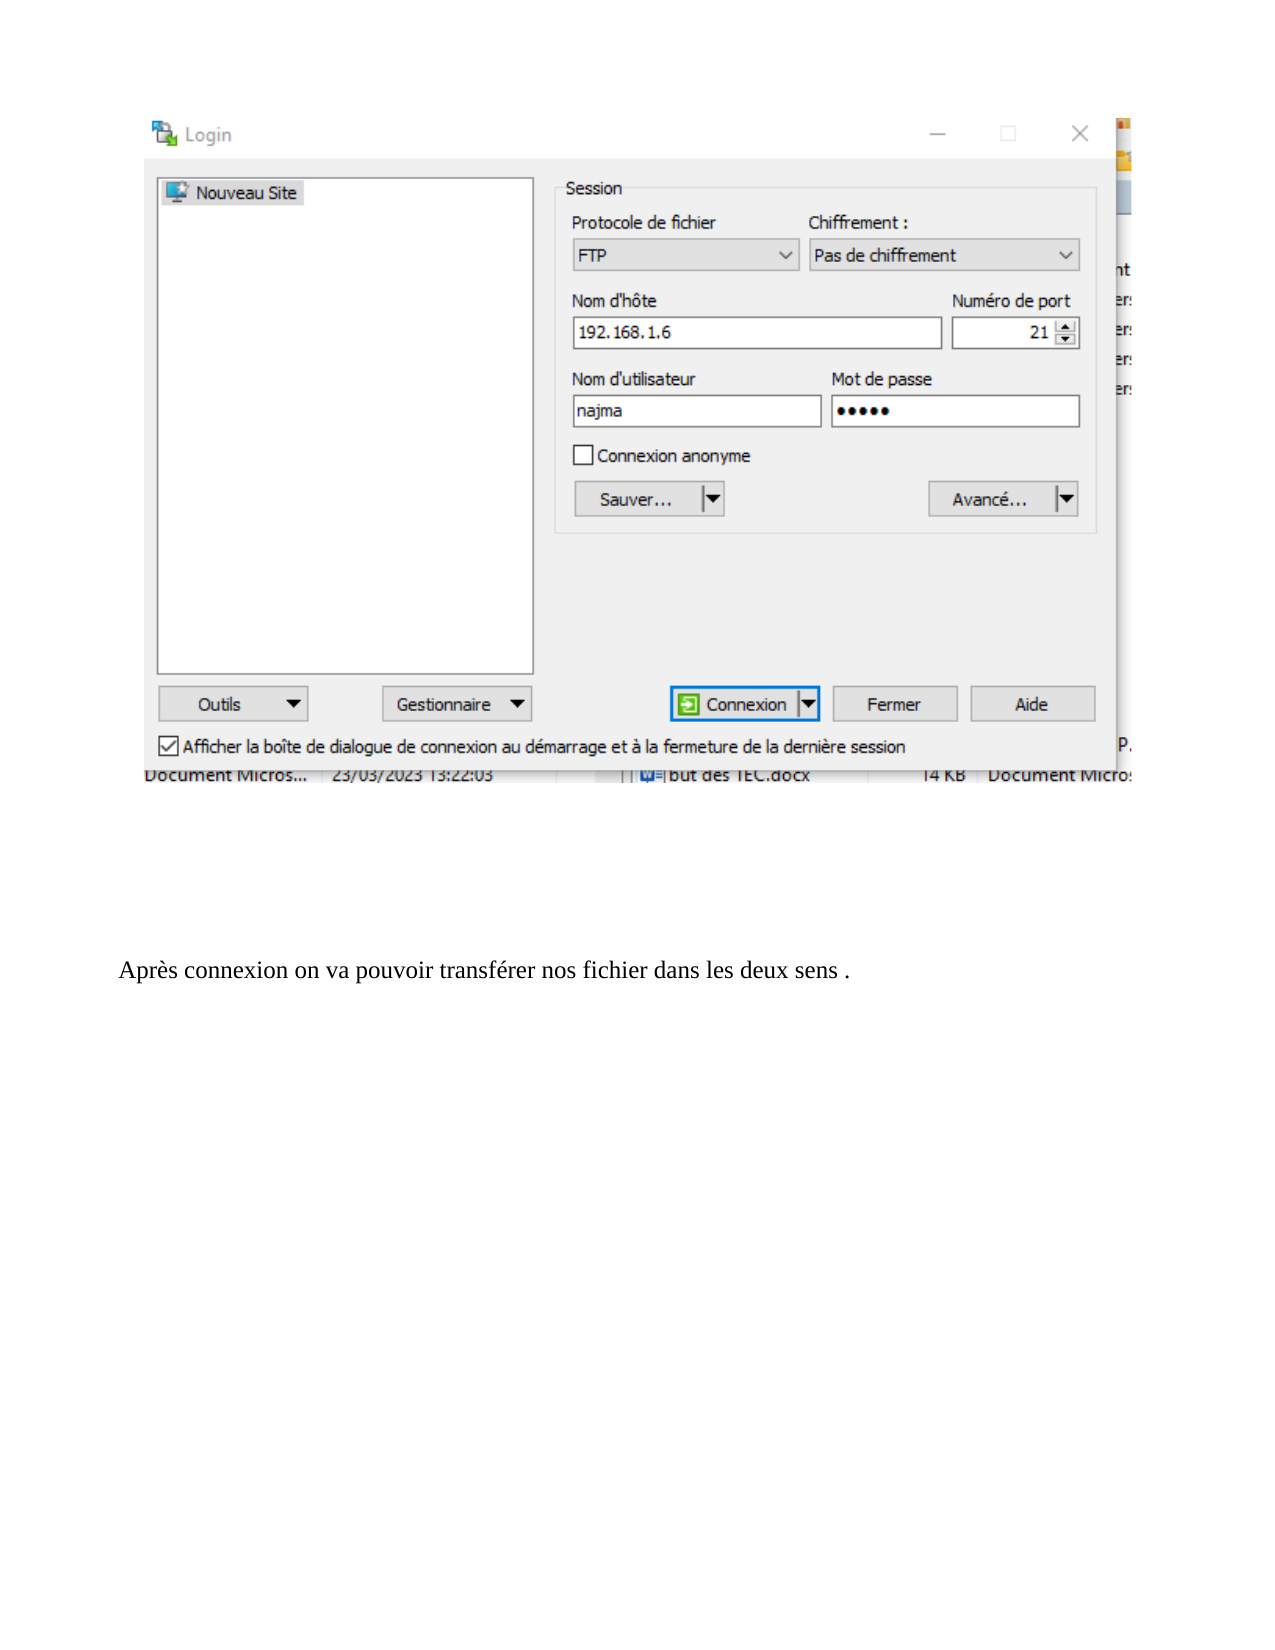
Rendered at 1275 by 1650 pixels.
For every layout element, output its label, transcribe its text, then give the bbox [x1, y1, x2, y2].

text Après connexion on va pouvoir transférer nos fichier dans les deux sens . [118, 955, 1157, 983]
picture [143, 118, 1132, 783]
